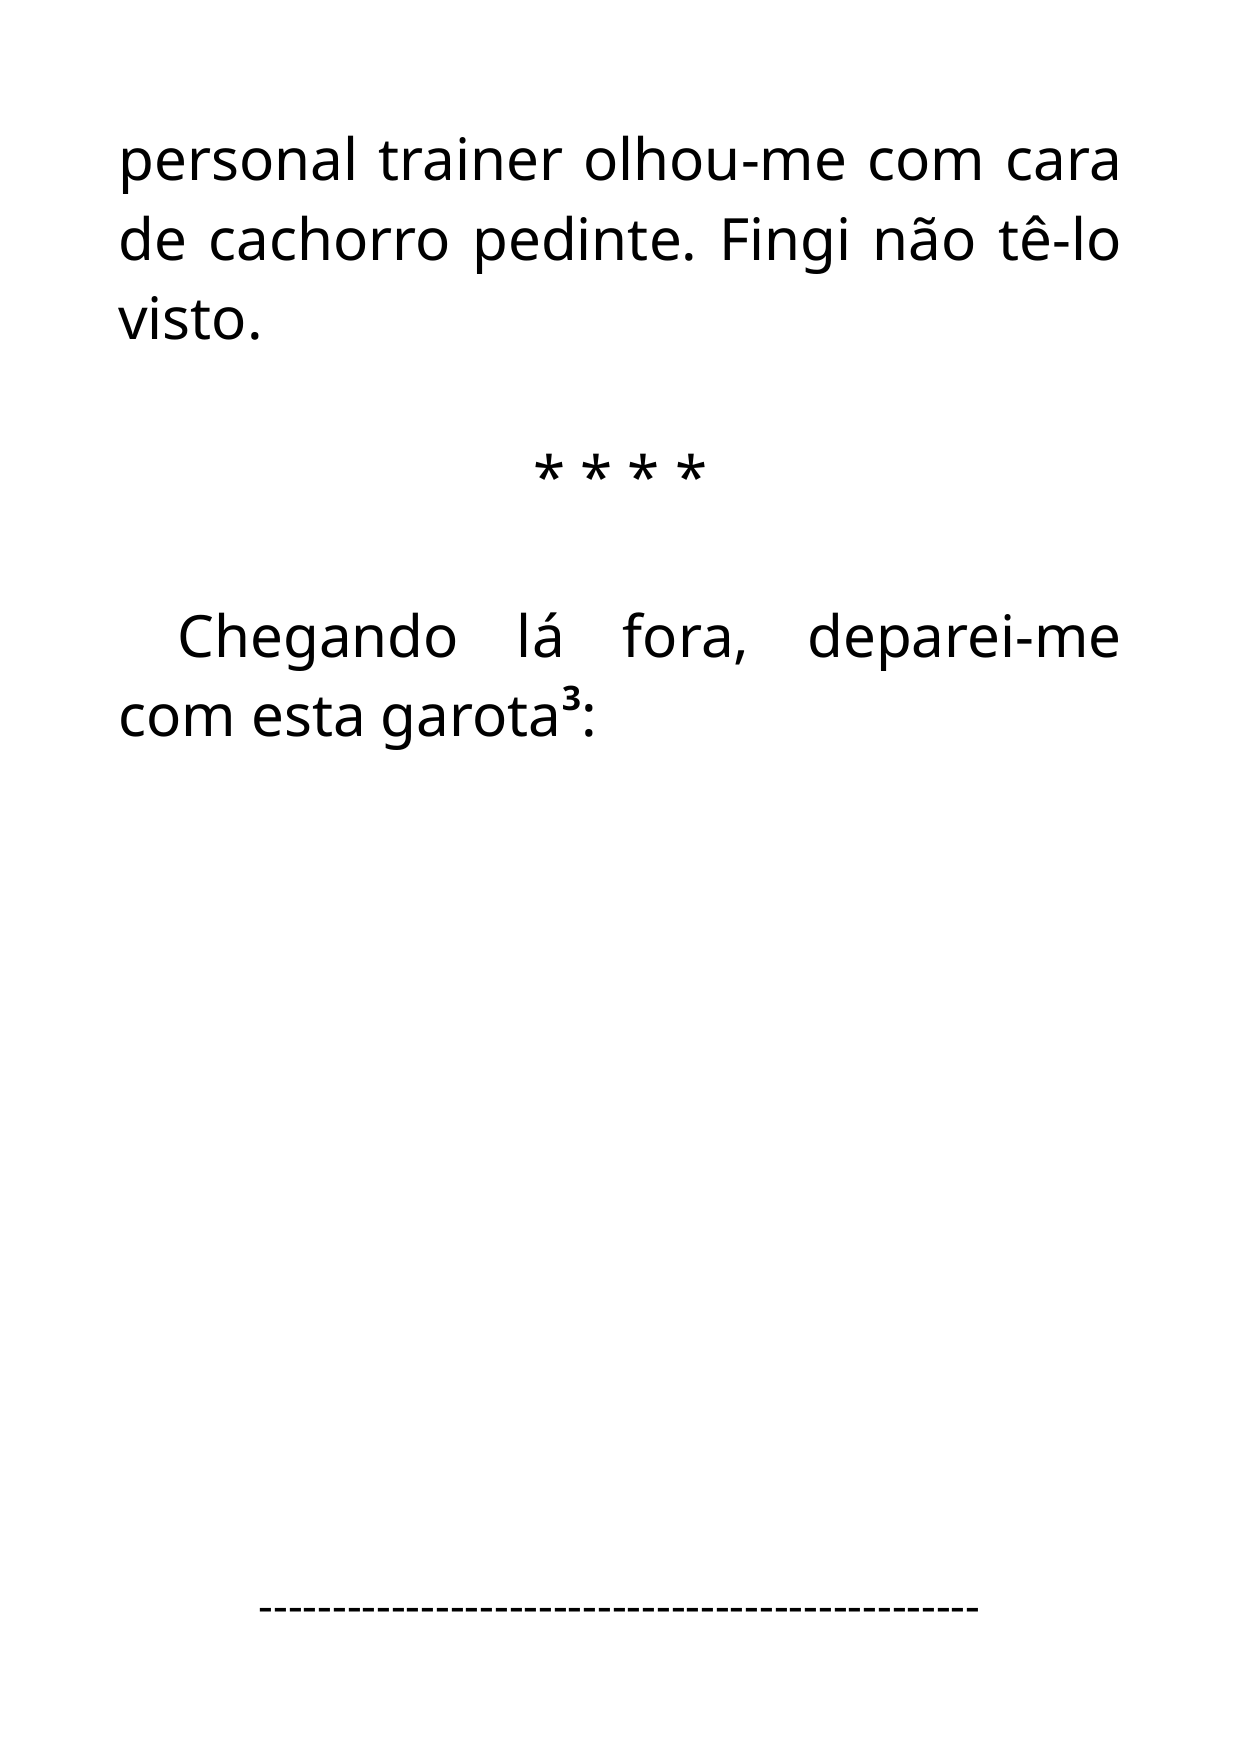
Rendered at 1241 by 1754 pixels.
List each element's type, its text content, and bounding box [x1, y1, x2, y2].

text * * * * [118, 436, 1122, 516]
text Chegando lá fora, deparei-me com esta garota3: [118, 595, 1122, 754]
text personal trainer olhou-me com cara de cachorro pedinte. Fingi não tê-lo visto. [118, 118, 1122, 357]
